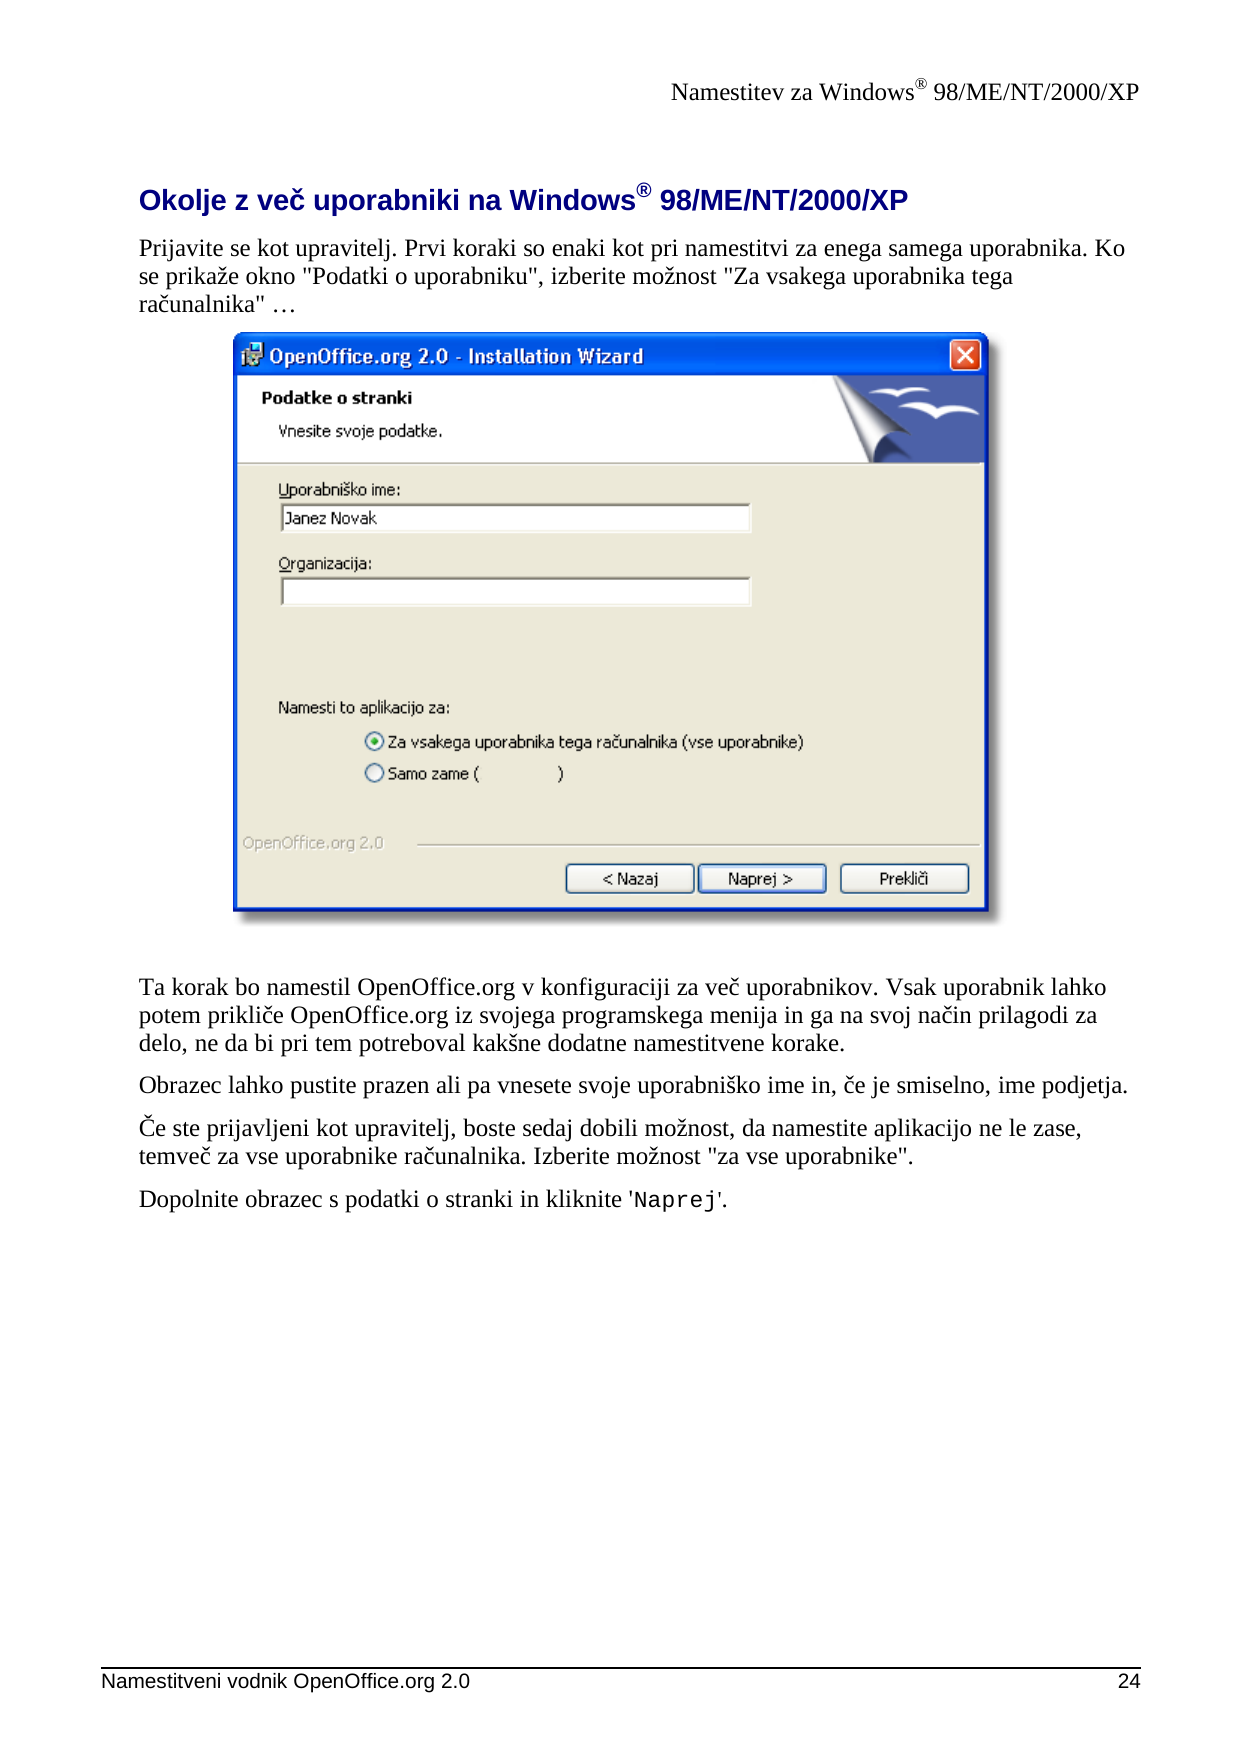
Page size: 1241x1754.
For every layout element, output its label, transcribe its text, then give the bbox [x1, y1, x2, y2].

text Prijavite se kot upravitelj. Prvi koraki so enaki kot pri namestitvi za enega samega uporabnika. Ko se prikaže okno "Podatki o uporabniku", izberite možnost "Za vsakega uporabnika tega računalnika" … [138, 234, 1139, 318]
text Dopolnite obrazec s podatki o stranki in kliknite 'Naprej'. [138, 1185, 1139, 1215]
text Ta korak bo namestil OpenOffice.org v konfiguraciji za več uporabnikov. Vsak uporabnik lahko potem prikliče OpenOffice.org iz svojega programskega menija in ga na svoj način prilagodi za delo, ne da bi pri tem potreboval kakšne dodatne namestitvene korake. [138, 973, 1139, 1057]
picture [233, 332, 1007, 930]
subtitle Okolje z več uporabniki na Windows® 98/ME/NT/2000/XP [138, 179, 1139, 216]
text Če ste prijavljeni kot upravitelj, boste sedaj dobili možnost, da namestite aplikacijo ne le zase, temveč za vse uporabnike računalnika. Izberite možnost "za vse uporabnike". [138, 1114, 1139, 1170]
text Obrazec lahko pustite prazen ali pa vnesete svoje uporabniško ime in, če je smiselno, ime podjetja. [138, 1071, 1139, 1099]
